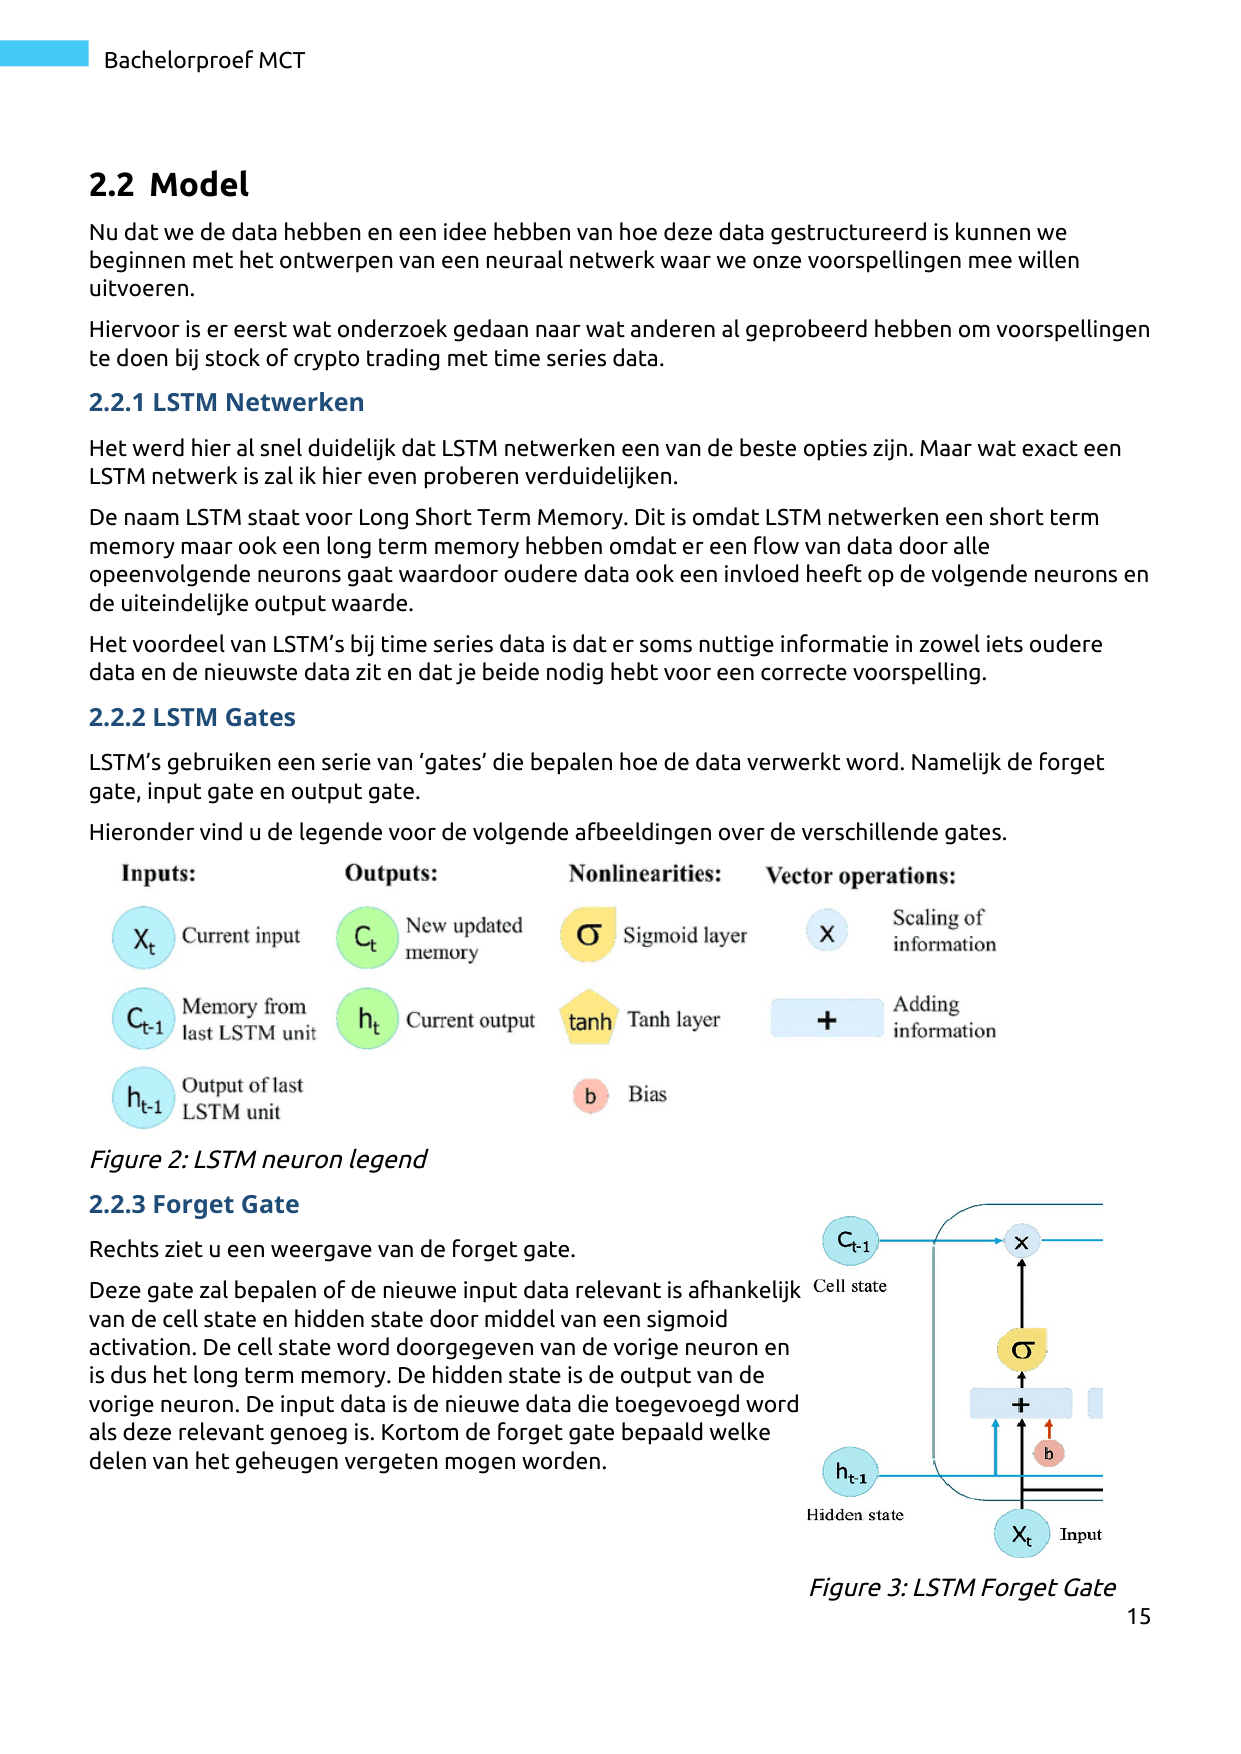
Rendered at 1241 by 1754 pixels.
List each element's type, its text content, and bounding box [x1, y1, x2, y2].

text LSTM’s gebruiken een serie van ‘gates’ die bepalen hoe de data verwerkt word. Namelijk de forget gate, input gate en output gate. [89, 749, 1152, 803]
text Het werd hier al snel duidelijk dat LSTM netwerken een van de beste opties zijn. Maar wat exact een LSTM netwerk is zal ik hier even proberen verduidelijken. [89, 434, 1152, 489]
text Het voordeel van LSTM’s bij time series data is dat er soms nuttige informatie in zowel iets oudere data en de nieuwste data zit en dat je beide nodig hebt voor een correcte voorspelling. [89, 630, 1152, 685]
text De naam LSTM staat voor Long Short Term Memory. Dit is omdat LSTM netwerken een short term memory maar ook een long term memory hebben omdat er een flow van data door alle opeenvolgende neurons gaat waardoor oudere data ook een invloed heeft op de volgende neurons en de uiteindelijke output waarde. [89, 504, 1152, 615]
subtitle 2.2.3 Forget Gate [89, 1186, 1152, 1221]
text Deze gate zal bepalen of de nieuwe input data relevant is afhankelijk van de cell state en hidden state door middel van een sigmoid activation. De cell state word doorgegeven van de vorige neuron en is dus het long term memory. De hidden state is de output van de vorige neuron. De input data is de nieuwe data die toegevoegd word als deze relevant genoeg is. Kortom de forget gate bepaald welke delen van het geheugen vergeten mogen worden. [89, 1277, 807, 1474]
text Figure 2: LSTM neuron legend [88, 859, 1017, 1173]
picture [107, 858, 999, 1130]
subtitle 2.2.1 LSTM Netwerken [89, 385, 1152, 419]
text Rechts ziet u een weergave van de forget gate. [89, 1236, 807, 1262]
text Nu dat we de data hebben en een idee hebben van hoe deze data gestructureerd is kunnen we beginnen met het ontwerpen van een neuraal netwerk waar we onze voorspellingen mee willen uitvoeren. [89, 218, 1152, 301]
subtitle Model [89, 164, 1152, 202]
text Hiervoor is er eerst wat onderzoek gedaan naar wat anderen al geprobeerd hebben om voorspellingen te doen bij stock of crypto trading met time series data. [89, 316, 1152, 371]
text Figure 3: LSTM Forget Gate [808, 1201, 1119, 1601]
text Hieronder vind u de legende voor de volgende afbeeldingen over de verschillende gates. [89, 818, 1152, 844]
picture [807, 1188, 1103, 1558]
subtitle 2.2.2 LSTM Gates [89, 699, 1152, 733]
